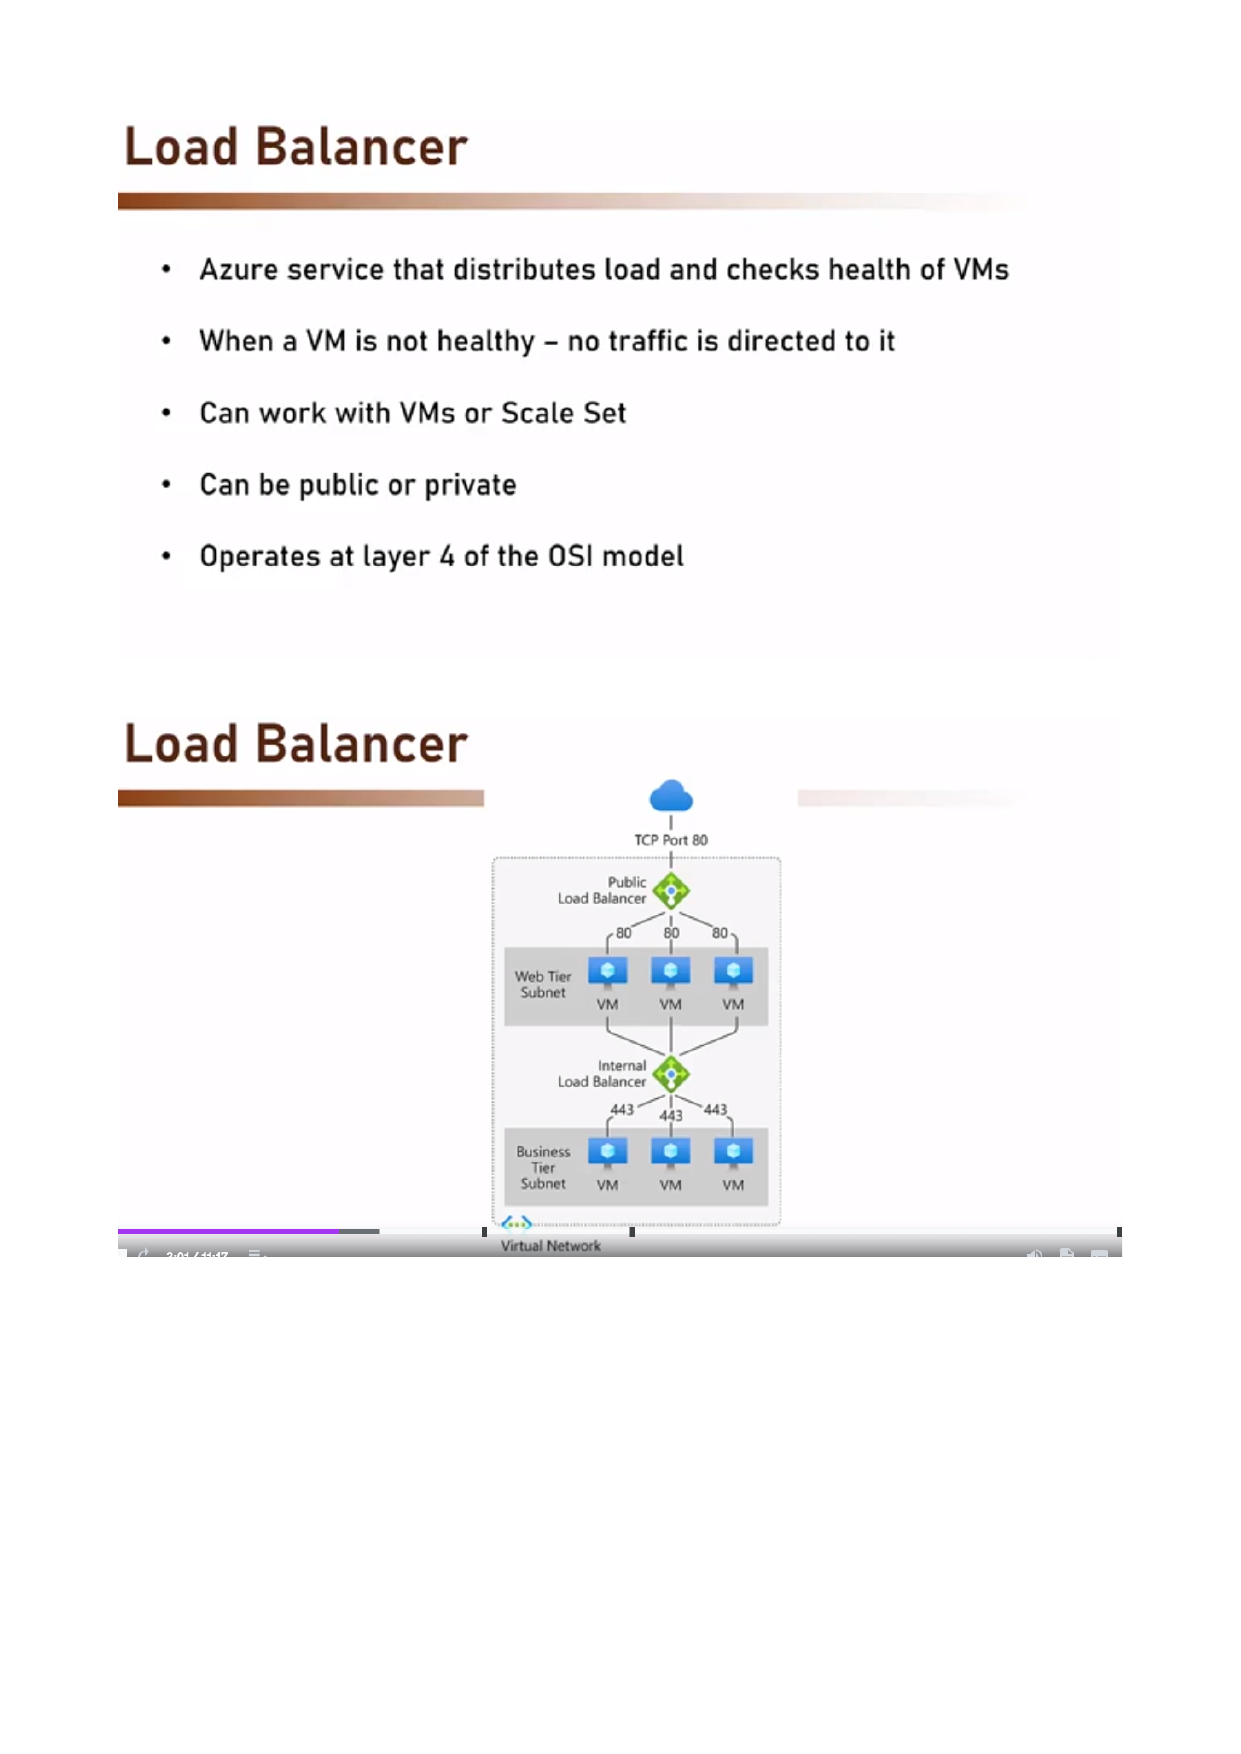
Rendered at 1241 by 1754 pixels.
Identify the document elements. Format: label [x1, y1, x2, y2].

picture [118, 118, 1123, 659]
picture [118, 716, 1123, 1257]
